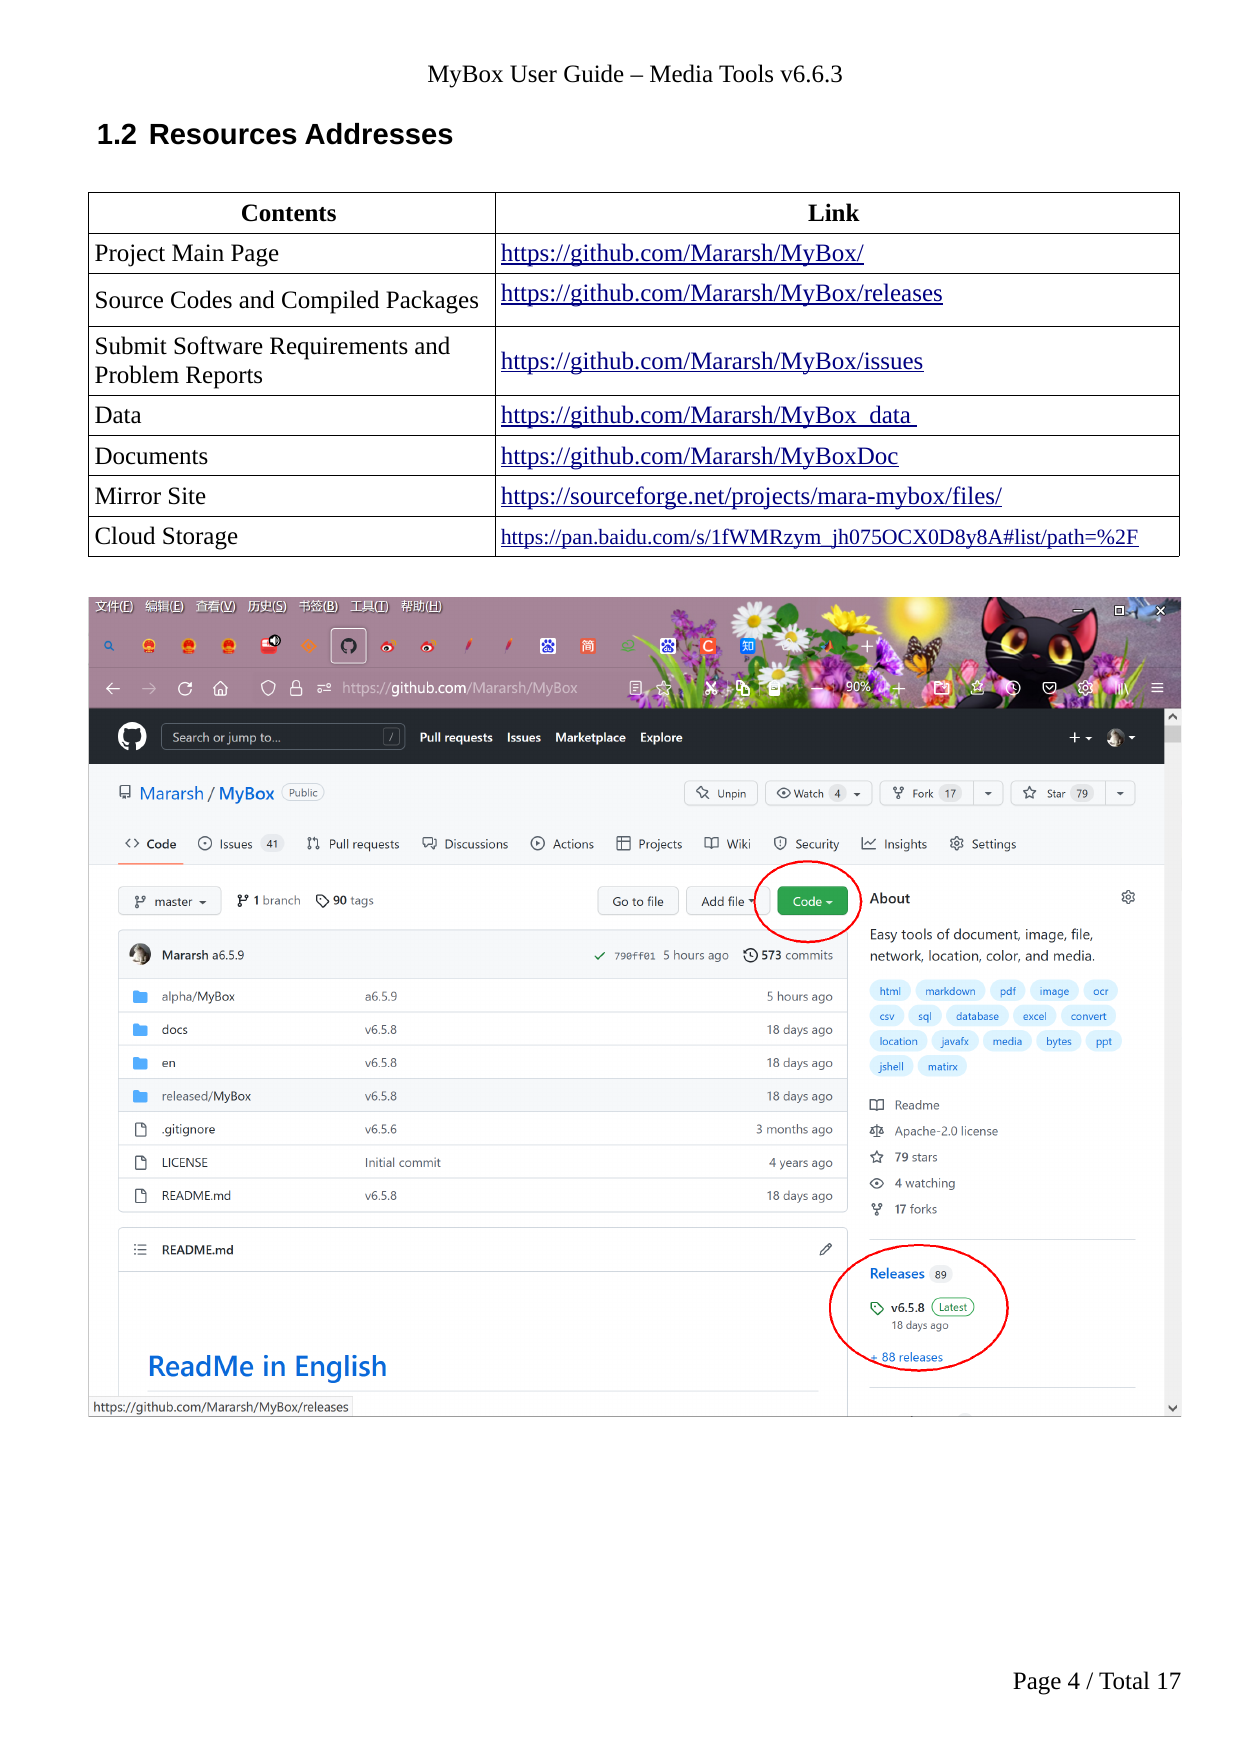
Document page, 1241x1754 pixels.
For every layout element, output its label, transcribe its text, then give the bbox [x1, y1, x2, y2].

table_cell https://github.com/Mararsh/MyBox/releases [496, 274, 1179, 326]
table_cell Source Codes and Compiled Packages [89, 274, 495, 326]
table_cell https://github.com/Mararsh/MyBox_data [496, 396, 1179, 435]
table_cell Documents [89, 436, 495, 475]
table_header Link [496, 193, 1179, 232]
table_cell Data [89, 396, 495, 435]
table_cell https://github.com/Mararsh/MyBox/ [496, 234, 1179, 273]
table_cell https://github.com/Mararsh/MyBoxDoc [496, 436, 1179, 475]
table_cell Cloud Storage [89, 517, 495, 556]
table_cell Project Main Page [89, 234, 495, 273]
table_cell https://sourceforge.net/projects/mara-mybox/files/ [496, 476, 1179, 516]
subtitle Resources Addresses [88, 117, 1181, 151]
table_cell https://pan.baidu.com/s/1fWMRzym_jh075OCX0D8y8A#list/path=%2F [496, 517, 1179, 556]
table_cell Mirror Site [89, 476, 495, 516]
table_cell https://github.com/Mararsh/MyBox/issues [496, 327, 1179, 394]
table_cell Submit Software Requirements and Problem Reports [89, 327, 495, 394]
picture [88, 597, 1182, 1417]
table_header Contents [89, 193, 495, 232]
